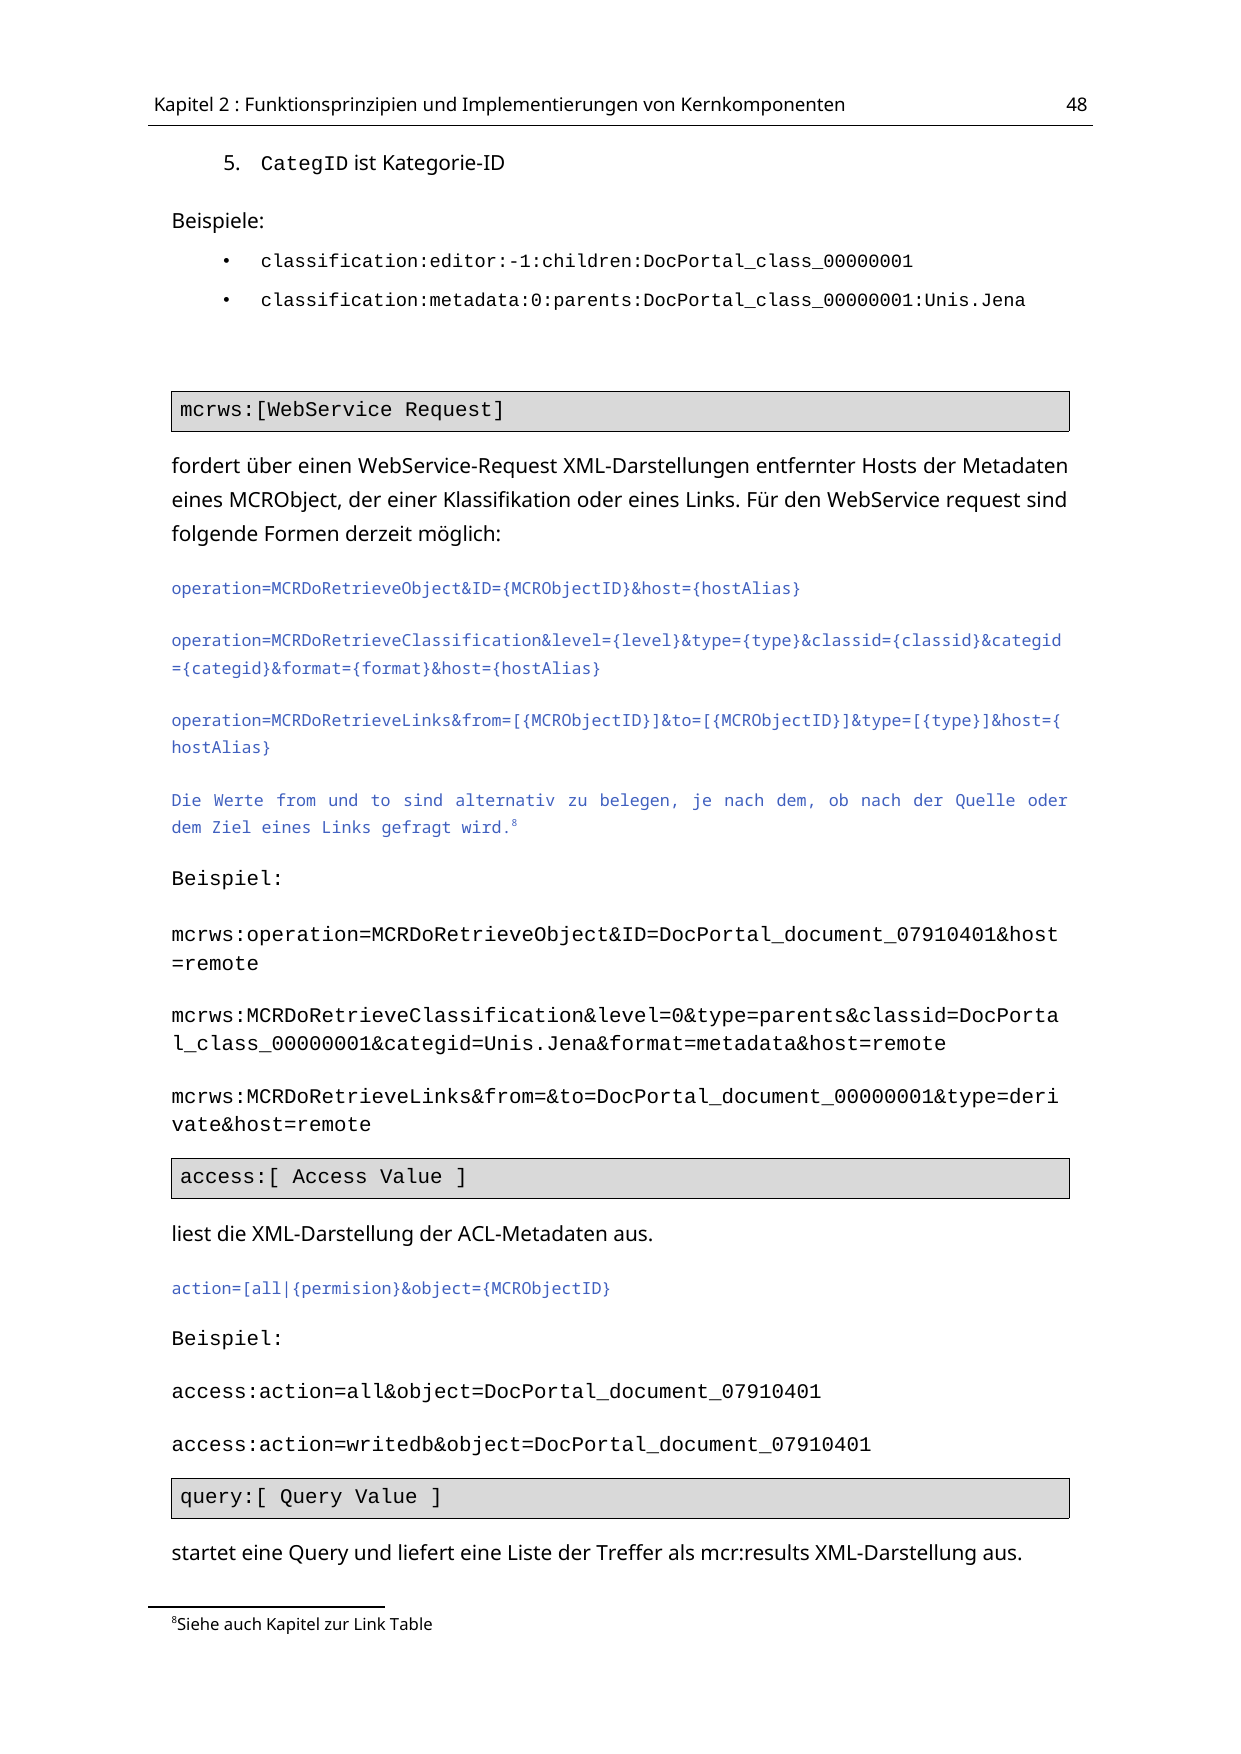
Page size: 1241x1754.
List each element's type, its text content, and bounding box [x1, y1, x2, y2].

text action=[all|{permision}&object={MCRObjectID} [171, 1276, 1069, 1299]
text access:[ Access Value ] [172, 1159, 1069, 1198]
text fordert über einen WebService-Request XML-Darstellungen entfernter Hosts der Metadaten eines MCRObject, der einer Klassifikation oder eines Links. Für den WebService request sind folgende Formen derzeit möglich: [171, 451, 1069, 547]
list CategID ist Kategorie-ID [185, 148, 1069, 176]
text liest die XML-Darstellung der ACL-Metadaten aus. [171, 1219, 1069, 1247]
text Beispiele: [171, 206, 1069, 234]
text startet eine Query und liefert eine Liste der Treffer als mcr:results XML-Darstellung aus. [171, 1538, 1069, 1566]
text Die Werte from und to sind alternativ zu belegen, je nach dem, ob nach der Quelle oder dem Ziel eines Links gefragt wird. [171, 788, 1069, 839]
text query:[ Query Value ] [172, 1479, 1069, 1518]
text mcrws:MCRDoRetrieveLinks&from=&to=DocPortal_document_00000001&type=derivate&host=remote [171, 1086, 1069, 1138]
text mcrws:[WebService Request] [172, 392, 1069, 431]
text Beispiel: mcrws:operation=MCRDoRetrieveObject&ID=DocPortal_document_07910401&host=remote [171, 868, 1069, 976]
list classification:editor:-1:children:DocPortal_class_00000001 [185, 252, 1069, 273]
text Beispiel: [171, 1328, 1069, 1352]
text operation=MCRDoRetrieveLinks&from=[{MCRObjectID}]&to=[{MCRObjectID}]&type=[{type}]&host={hostAlias} [171, 708, 1069, 759]
text mcrws:MCRDoRetrieveClassification&level=0&type=parents&classid=DocPortal_class_00000001&categid=Unis.Jena&format=metadata&host=remote [171, 1005, 1069, 1057]
text operation=MCRDoRetrieveObject&ID={MCRObjectID}&host={hostAlias} [171, 576, 1069, 599]
text operation=MCRDoRetrieveClassification&level={level}&type={type}&classid={classid}&categid={categid}&format={format}&host={hostAlias} [171, 628, 1069, 679]
text access:action=writedb&object=DocPortal_document_07910401 [171, 1434, 1069, 1457]
text Siehe auch Kapitel zur Link Table [171, 1613, 1069, 1636]
text access:action=all&object=DocPortal_document_07910401 [171, 1381, 1069, 1405]
list classification:metadata:0:parents:DocPortal_class_00000001:Unis.Jena [185, 291, 1069, 312]
